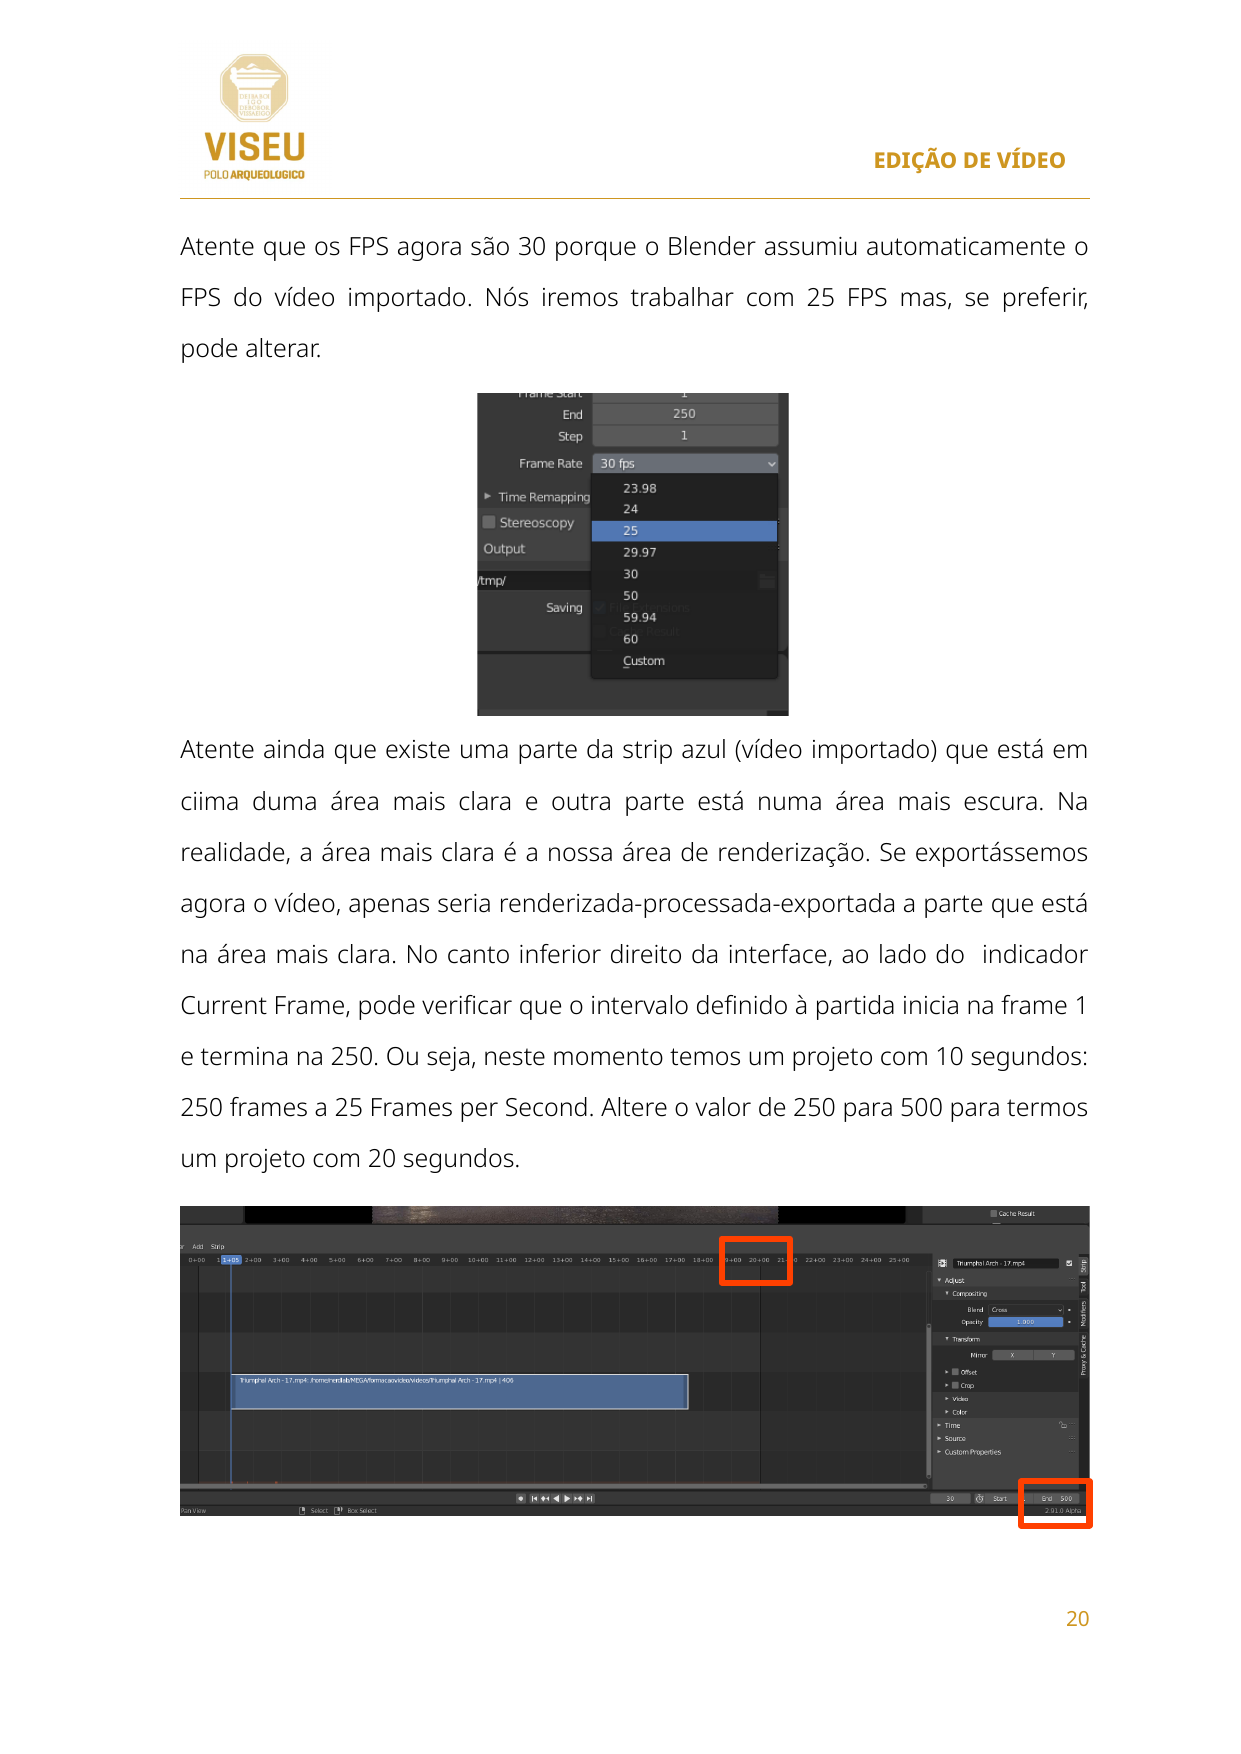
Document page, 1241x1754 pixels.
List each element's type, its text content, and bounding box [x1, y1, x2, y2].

text Atente ainda que existe uma parte da strip azul (vídeo importado) que está em ciima duma área mais clara e outra parte está numa área mais escura. Na realidade, a área mais clara é a nossa área de renderização. Se exportássemos agora o vídeo, apenas seria renderizada-processada-exportada a parte que está na área mais clara. No canto inferior direito da interface, ao lado do indicador Current Frame, pode verificar que o intervalo definido à partida inicia na frame 1 e termina na 250. Ou seja, neste momento temos um projeto com 10 segundos: 250 frames a 25 Frames per Second. Altere o valor de 250 para 500 para termos um projeto com 20 segundos. [180, 396, 1090, 1174]
text Atente que os FPS agora são 30 porque o Blender assumiu automaticamente o FPS do vídeo importado. Nós iremos trabalhar com 25 FPS mas, se preferir, pode alterar. [180, 228, 1090, 364]
picture [477, 393, 789, 716]
picture [180, 1206, 1090, 1516]
picture [1024, 1484, 1086, 1516]
